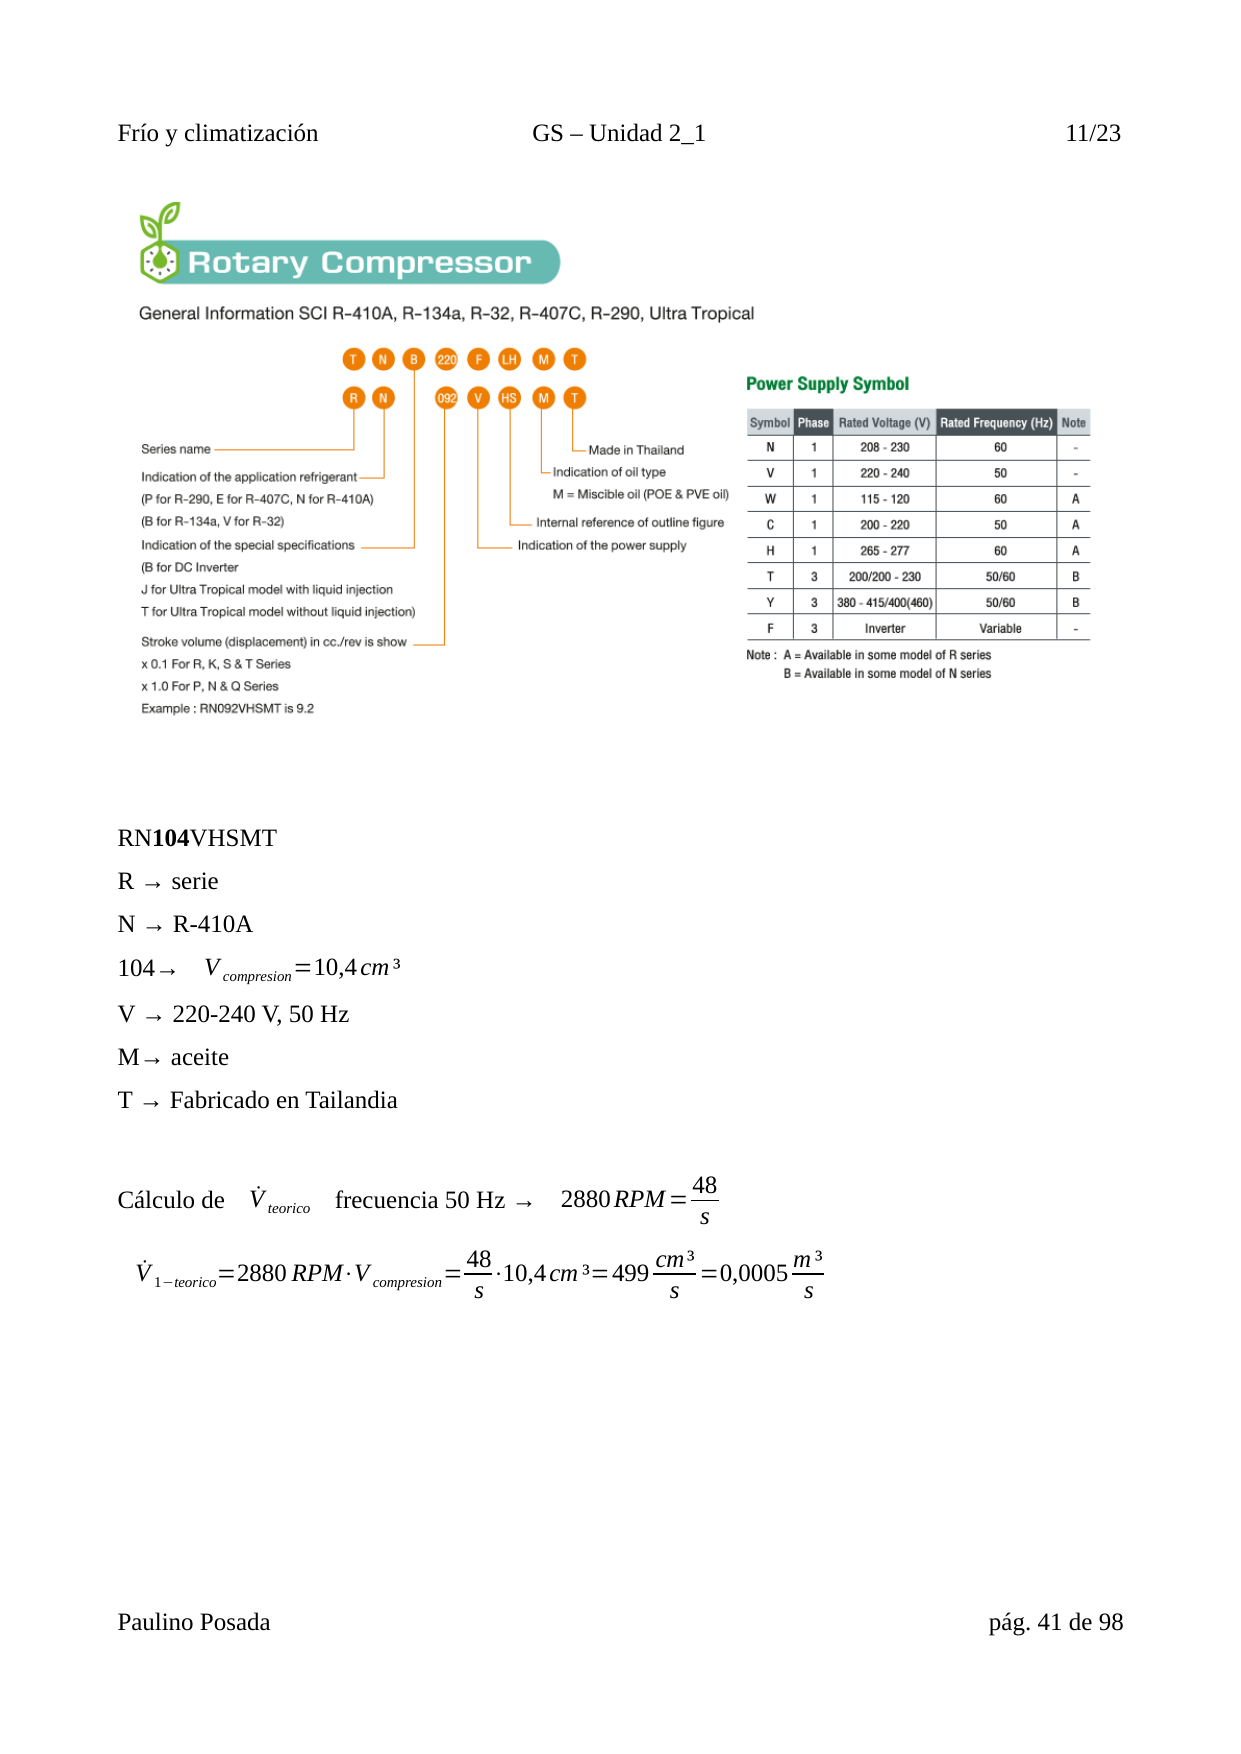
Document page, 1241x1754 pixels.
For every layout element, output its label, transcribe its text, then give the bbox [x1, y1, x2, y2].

text Cálculo de frecuencia 50 Hz → [117, 1172, 1123, 1231]
text T → Fabricado en Tailandia [117, 1086, 1123, 1114]
text N → R-410A [117, 909, 1123, 938]
text 104→ [117, 953, 1123, 985]
text RN104VHSMT [117, 823, 1123, 852]
text M→ aceite [117, 1042, 1123, 1071]
picture [117, 202, 1122, 728]
text V → 220-240 V, 50 Hz [117, 999, 1123, 1028]
text R → serie [117, 866, 1123, 895]
